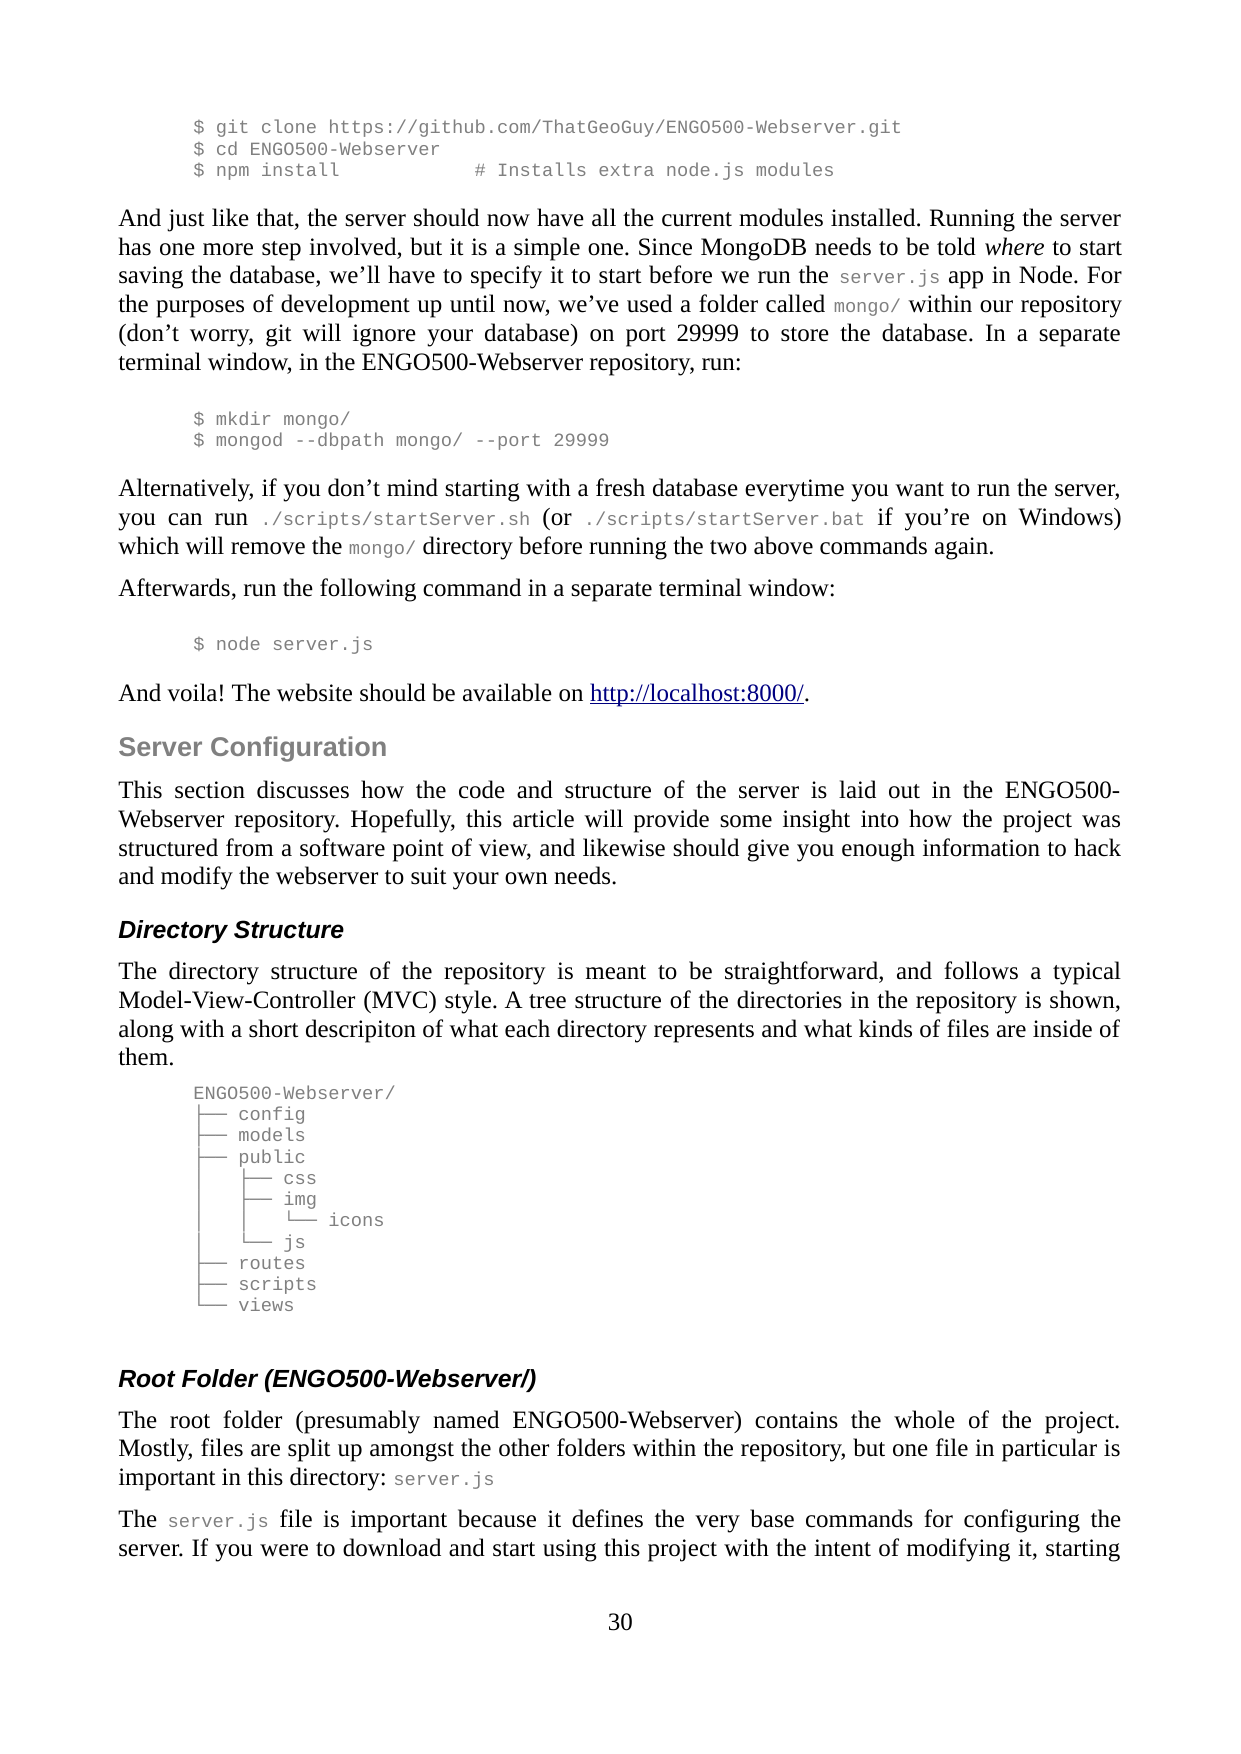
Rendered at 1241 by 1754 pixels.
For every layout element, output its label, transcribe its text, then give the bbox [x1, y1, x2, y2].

text ├── scripts [199, 1275, 1122, 1296]
text And voila! The website should be available on http://localhost:8000/. [118, 678, 1122, 706]
text And just like that, the server should now have all the current modules installed. Running the server has one more step involved, but it is a simple one. Since MongoDB needs to be told where to start saving the database, we’ll have to specify it to start before we run the server.js app in Node. For the purposes of development up until now, we’ve used a folder called mongo/ within our repository (don’t worry, git will ignore your database) on port 29999 to store the database. In a separate terminal window, in the ENGO500-Webserver repository, run: [118, 203, 1122, 376]
text The server.js file is important because it defines the very base commands for configuring the server. If you were to download and start using this project with the intent of modifying it, starting [118, 1504, 1122, 1561]
subtitle Directory Structure [118, 915, 1122, 944]
text ├── config [199, 1105, 1122, 1126]
subtitle Server Configuration [118, 731, 1122, 763]
text │ ├── img [244, 1190, 1122, 1211]
text │ ├── css [199, 1169, 243, 1190]
text Alternatively, if you don’t mind starting with a fresh database everytime you want to run the server, you can run ./scripts/startServer.sh (or ./scripts/startServer.bat if you’re on Windows) which will remove the mongo/ directory before running the two above commands again. [118, 473, 1122, 560]
text This section discusses how the code and structure of the server is laid out in the ENGO500-Webserver repository. Hopefully, this article will provide some insight into how the project was structured from a software point of view, and likewise should give you enough information to hack and modify the webserver to suit your own needs. [118, 775, 1122, 890]
text │ ├── img [199, 1190, 243, 1211]
text $ mongod --dbpath mongo/ --port 29999 [193, 431, 1122, 452]
text $ mkdir mongo/ [193, 410, 1122, 431]
text ├── routes [199, 1254, 1122, 1275]
text $ cd ENGO500-Webserver [193, 139, 1122, 161]
text │ └── js [199, 1232, 1122, 1254]
subtitle Root Folder (ENGO500-Webserver/) [118, 1364, 1122, 1392]
text The directory structure of the repository is meant to be straightforward, and follows a typical Model-View-Controller (MVC) style. A tree structure of the directories in the repository is shown, along with a short descripiton of what each directory represents and what kinds of files are inside of them. [118, 956, 1122, 1071]
text $ git clone https://github.com/ThatGeoGuy/ENGO500-Webserver.git [193, 118, 1122, 139]
text ├── public [199, 1147, 1122, 1169]
text └── views [193, 1296, 1122, 1317]
text The root folder (presumably named ENGO500-Webserver) contains the whole of the project. Mostly, files are split up amongst the other folders within the repository, but one file in particular is important in this directory: server.js [118, 1405, 1122, 1491]
text │ ├── css [244, 1169, 1122, 1190]
text Afterwards, run the following command in a separate terminal window: [118, 573, 1122, 601]
text ENGO500-Webserver/ [193, 1084, 1122, 1105]
text │ │ └── icons [244, 1211, 1122, 1232]
text $ node server.js [193, 635, 1122, 656]
text $ npm install # Installs extra node.js modules [193, 161, 1122, 182]
text │ │ └── icons [199, 1211, 243, 1232]
text ├── models [199, 1126, 1122, 1147]
